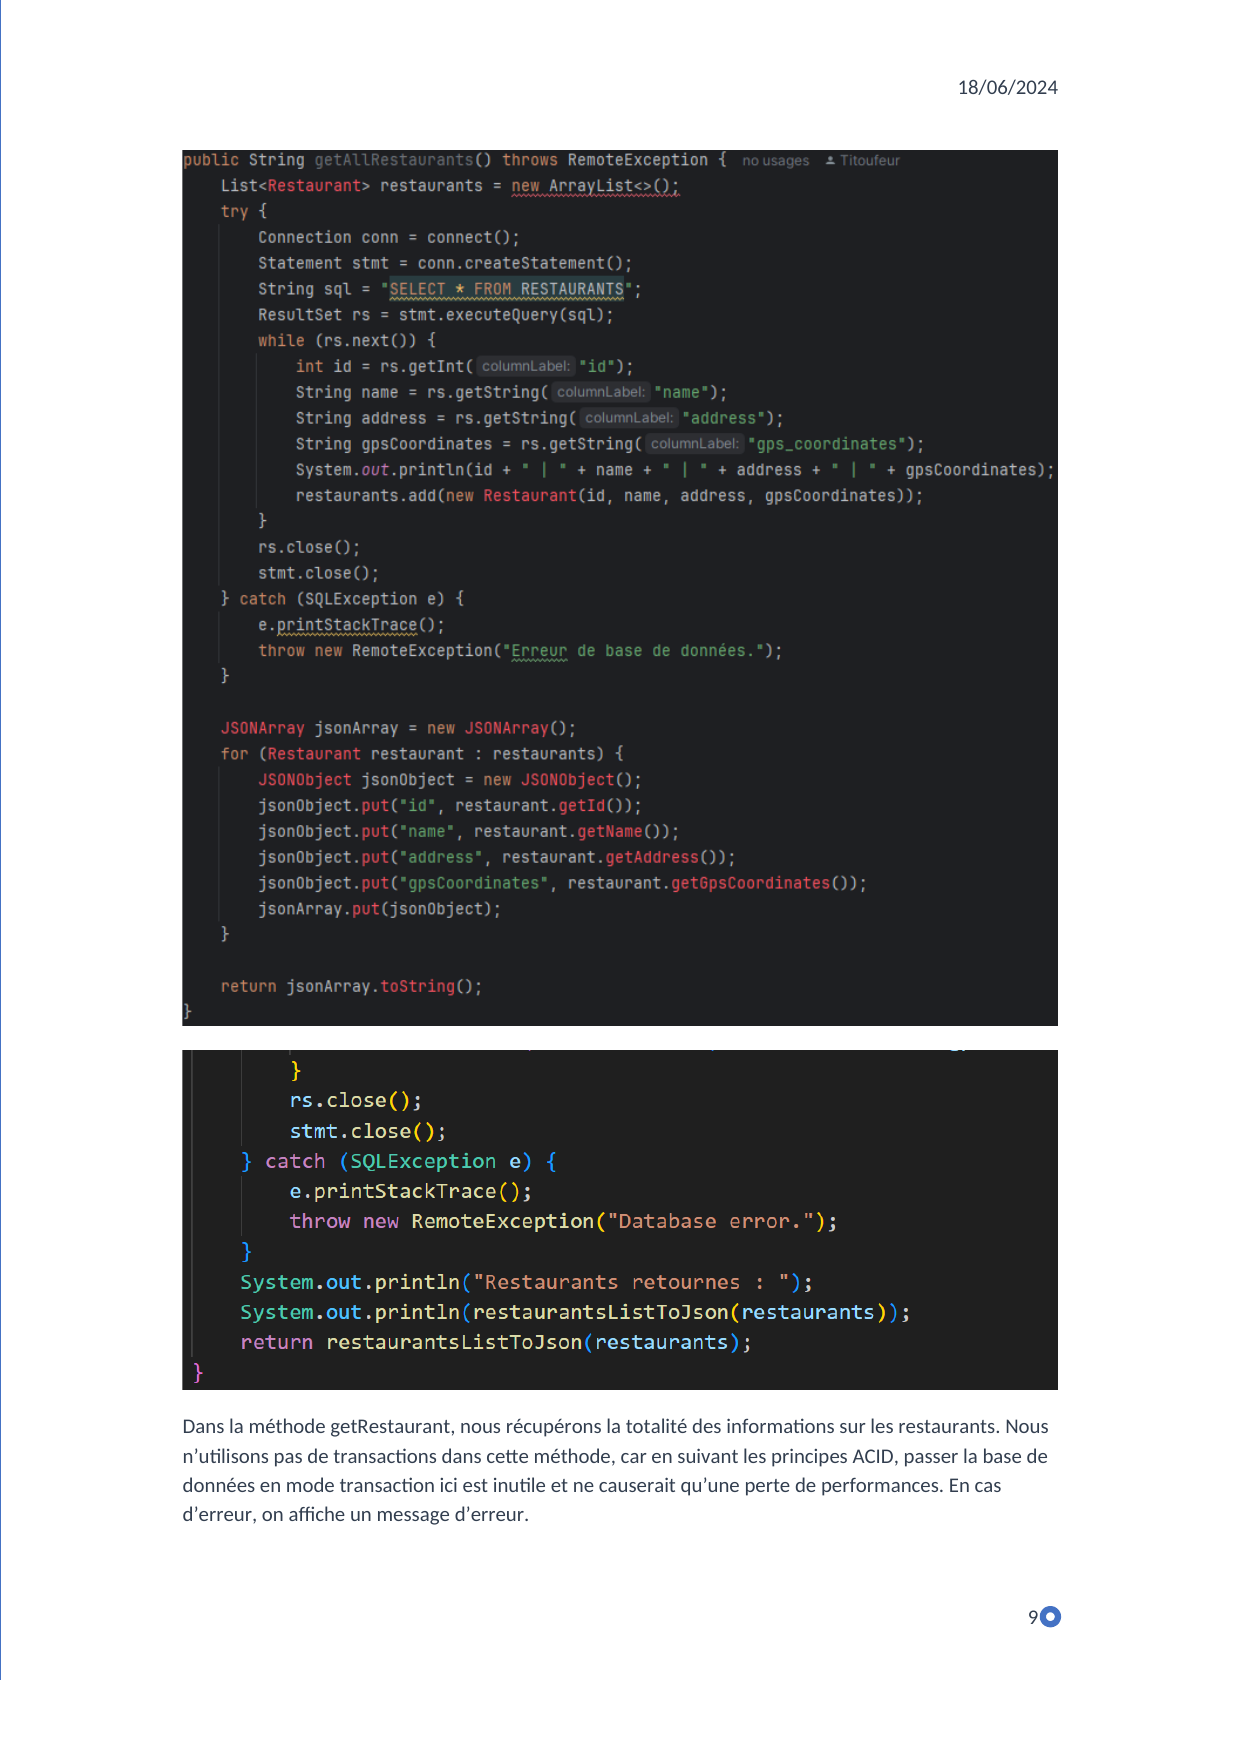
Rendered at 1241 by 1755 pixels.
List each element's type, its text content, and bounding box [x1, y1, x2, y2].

text Dans la méthode getRestaurant, nous récupérons la totalité des informations sur les restaurants. Nous n’utilisons pas de transactions dans cette méthode, car en suivant les principes ACID, passer la base de données en mode transaction ici est inutile et ne causerait qu’une perte de performances. En cas d’erreur, on affiche un message d’erreur. [182, 1414, 1058, 1527]
